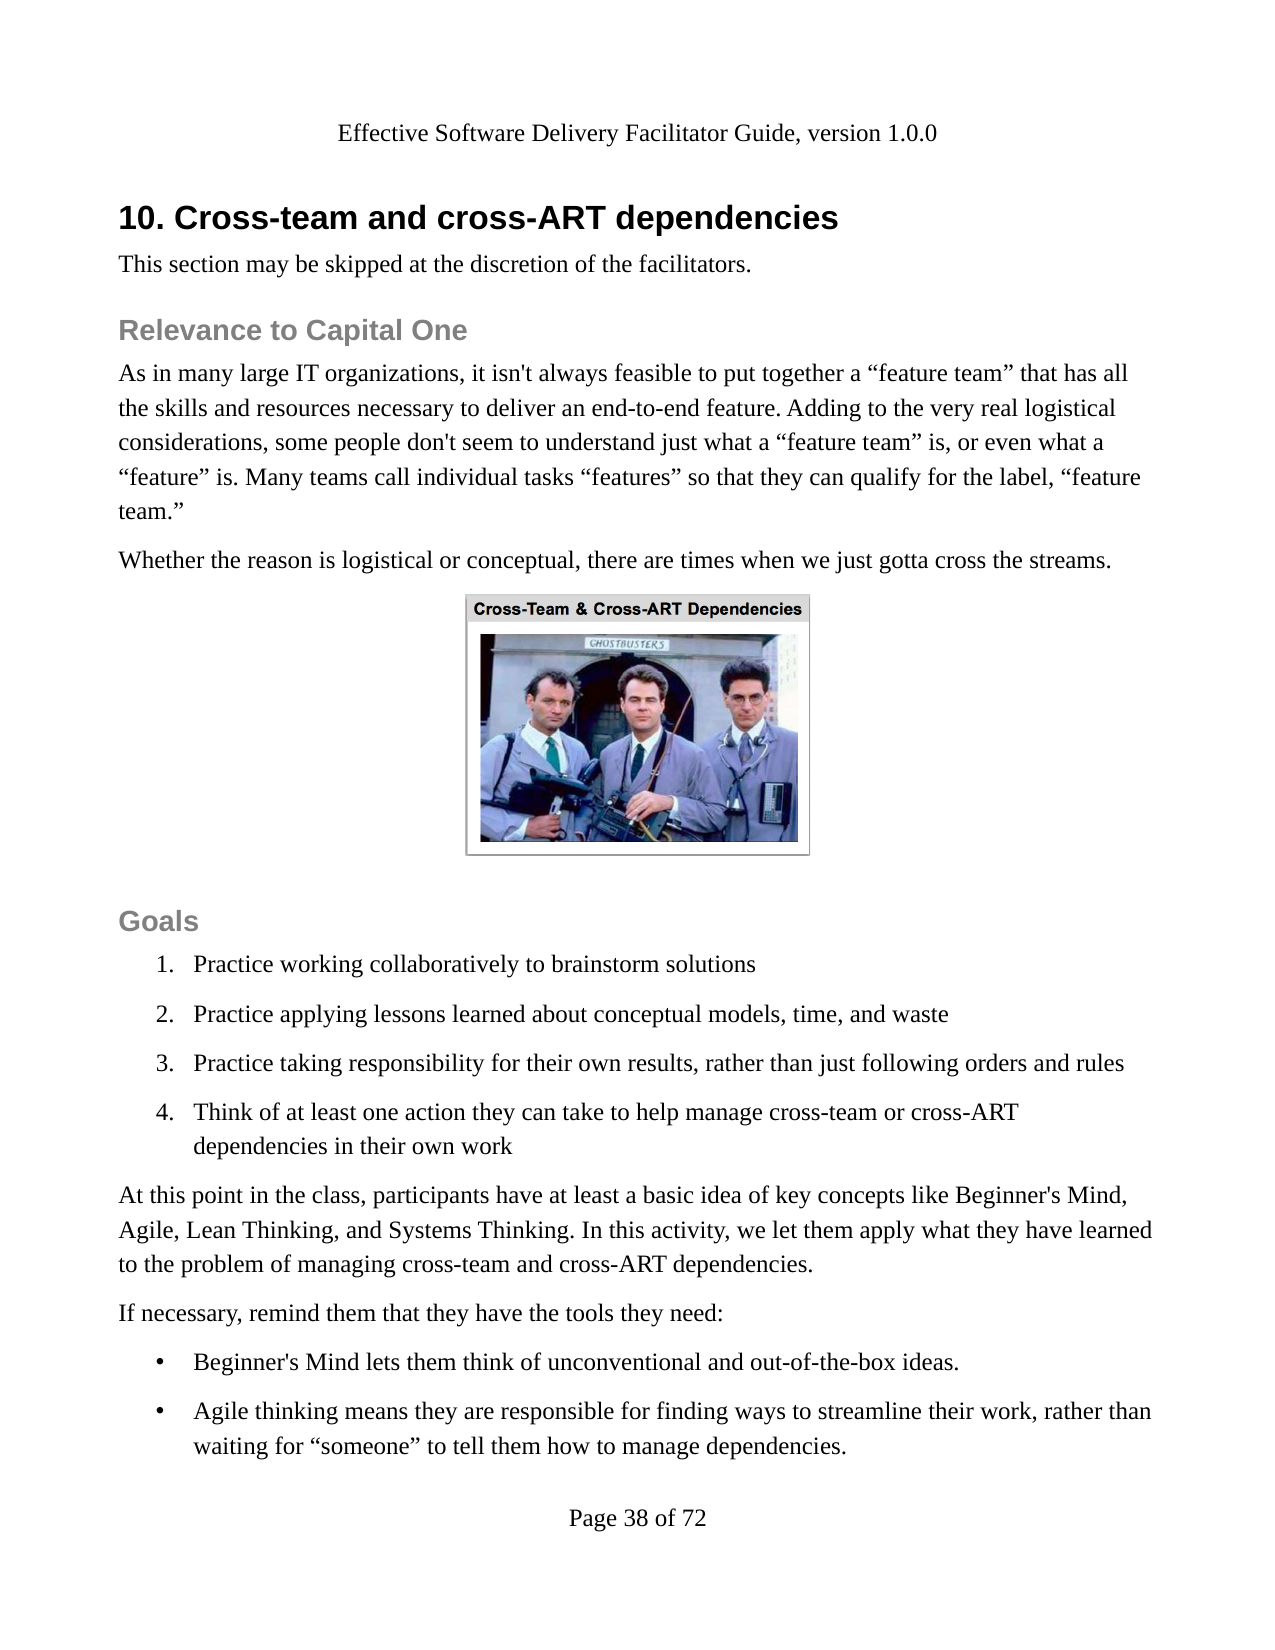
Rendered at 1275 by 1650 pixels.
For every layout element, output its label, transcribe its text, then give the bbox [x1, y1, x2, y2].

list Practice applying lessons learned about conceptual models, time, and waste [156, 999, 1157, 1027]
text If necessary, remind them that they have the tools they need: [118, 1298, 1157, 1327]
list Think of at least one action they can take to help manage cross-team or cross-ART dependencies in their own work [156, 1097, 1157, 1160]
picture [465, 594, 811, 856]
list Beginner's Mind lets them think of unconventional and out-of-the-box ideas. [156, 1347, 1157, 1376]
subtitle 10. Cross-team and cross-ART dependencies [118, 198, 1157, 236]
list Practice working collaboratively to brainstorm solutions [156, 949, 1157, 978]
text Whether the reason is logistical or conceptual, there are times when we just gotta cross the streams. [118, 546, 1157, 574]
subtitle Relevance to Capital One [118, 312, 1157, 346]
list Agile thinking means they are responsible for finding ways to streamline their work, rather than waiting for “someone” to tell them how to manage dependencies. [156, 1396, 1157, 1460]
subtitle Goals [118, 903, 1157, 937]
text At this point in the class, participants have at least a basic idea of key concepts like Beginner's Mind, Agile, Lean Thinking, and Systems Thinking. In this activity, we let them apply what they have learned to the problem of managing cross-team and cross-ART dependencies. [118, 1180, 1157, 1278]
text As in many large IT organizations, it isn't always feasible to put together a “feature team” that has all the skills and resources necessary to deliver an end-to-end feature. Adding to the very real logistical considerations, some people don't seem to understand just what a “feature team” is, or even what a “feature” is. Many teams call individual tasks “features” so that they can qualify for the label, “feature team.” [118, 358, 1157, 525]
list Practice taking responsibility for their own results, rather than just following orders and rules [156, 1048, 1157, 1076]
text This section may be skipped at the discretion of the facilitators. [118, 249, 1157, 278]
